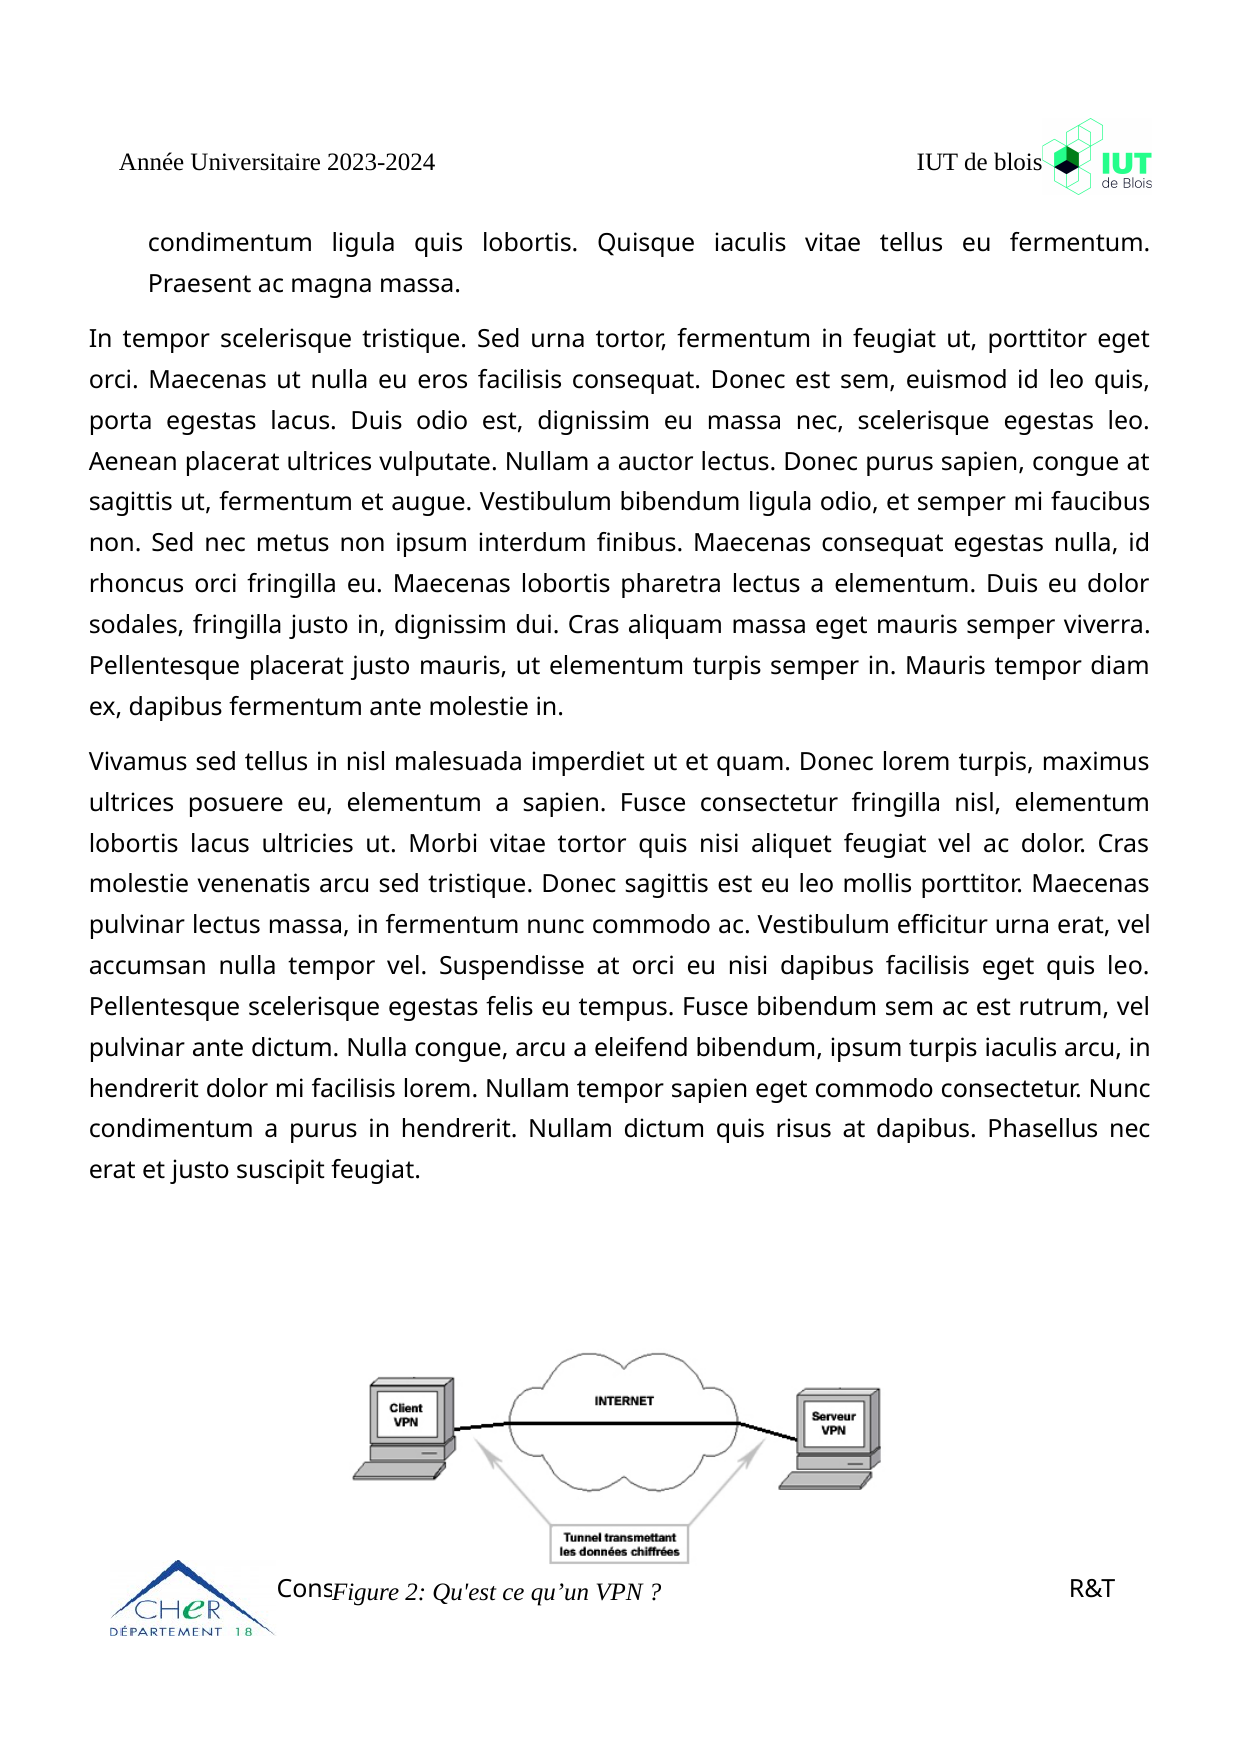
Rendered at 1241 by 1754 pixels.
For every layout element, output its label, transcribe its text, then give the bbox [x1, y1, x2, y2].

picture [1042, 118, 1152, 195]
text In tempor scelerisque tristique. Sed urna tortor, fermentum in feugiat ut, porttitor eget orci. Maecenas ut nulla eu eros facilisis consequat. Donec est sem, euismod id leo quis, porta egestas lacus. Duis odio est, dignissim eu massa nec, scelerisque egestas leo. Aenean placerat ultrices vulputate. Nullam a auctor lectus. Donec purus sapien, congue at sagittis ut, fermentum et augue. Vestibulum bibendum ligula odio, et semper mi faucibus non. Sed nec metus non ipsum interdum finibus. Maecenas consequat egestas nulla, id rhoncus orci fringilla eu. Maecenas lobortis pharetra lectus a elementum. Duis eu dolor sodales, fringilla justo in, dignissim dui. Cras aliquam massa eget mauris semper viverra. Pellentesque placerat justo mauris, ut elementum turpis semper in. Mauris tempor diam ex, dapibus fermentum ante molestie in. [88, 321, 1152, 722]
picture [110, 1560, 277, 1636]
text Figure 2: Qu'est ce qu’un VPN ? [332, 1577, 908, 1606]
picture [331, 1330, 909, 1577]
text Vivamus sed tellus in nisl malesuada imperdiet ut et quam. Donec lorem turpis, maximus ultrices posuere eu, elementum a sapien. Fusce consectetur fringilla nisl, elementum lobortis lacus ultricies ut. Morbi vitae tortor quis nisi aliquet feugiat vel ac dolor. Cras molestie venenatis arcu sed tristique. Donec sagittis est eu leo mollis porttitor. Maecenas pulvinar lectus massa, in fermentum nunc commodo ac. Vestibulum efficitur urna erat, vel accumsan nulla tempor vel. Suspendisse at orci eu nisi dapibus facilisis eget quis leo. Pellentesque scelerisque egestas felis eu tempus. Fusce bibendum sem ac est rutrum, vel pulvinar ante dictum. Nulla congue, arcu a eleifend bibendum, ipsum turpis iaculis arcu, in hendrerit dolor mi facilisis lorem. Nullam tempor sapien eget commodo consectetur. Nunc condimentum a purus in hendrerit. Nullam dictum quis risus at dapibus. Phasellus nec erat et justo suscipit feugiat. [88, 744, 1152, 1186]
text condimentum ligula quis lobortis. Quisque iaculis vitae tellus eu fermentum. Praesent ac magna massa. [148, 224, 1152, 299]
